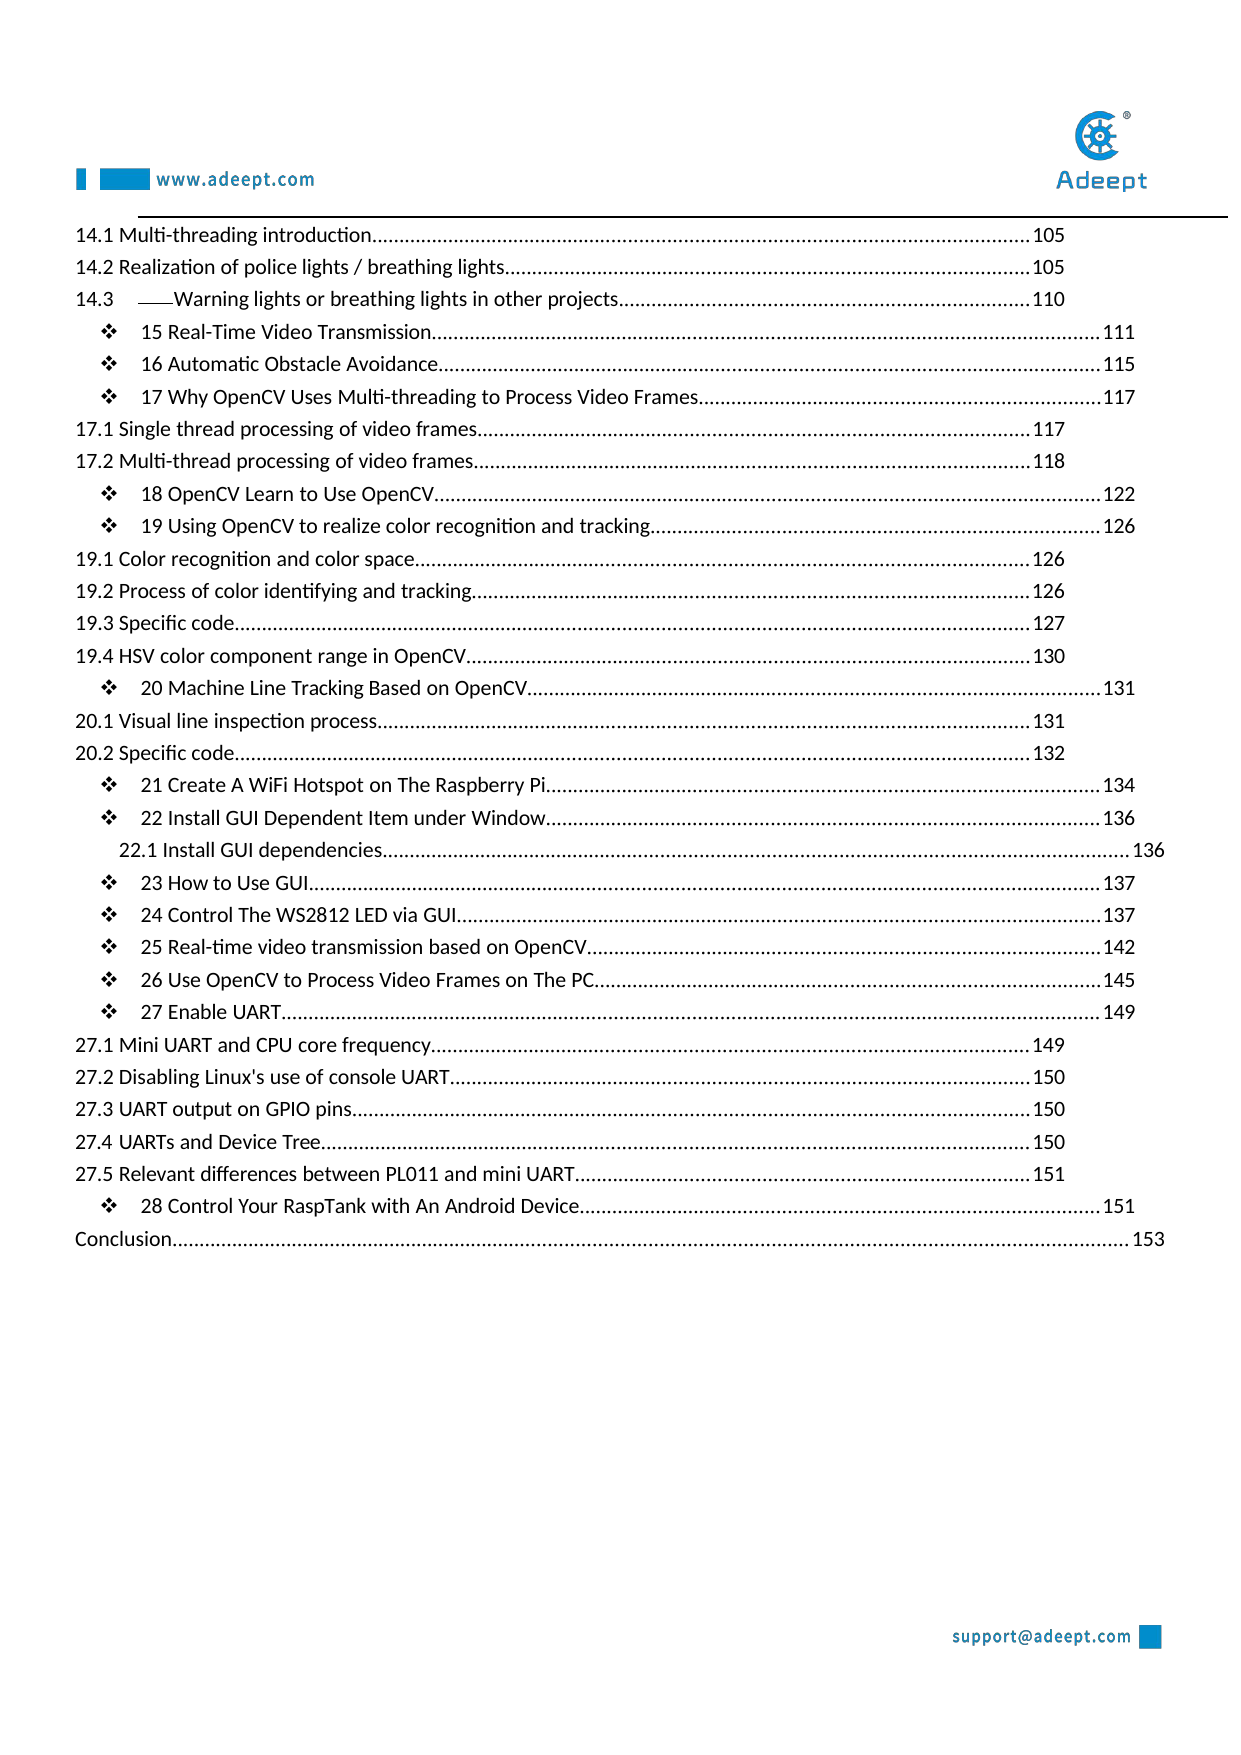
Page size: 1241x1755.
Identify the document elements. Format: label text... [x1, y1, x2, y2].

list Single thread processing of video frames 117 [75, 415, 1178, 442]
list Process of color identifying and tracking 126 [75, 577, 1178, 604]
list Disabling Linux's use of console UART 150 [75, 1063, 1178, 1090]
list 16 Automatic Obstacle Avoidance 115 [99, 350, 1178, 377]
list UARTs and Device Tree 150 [75, 1128, 1178, 1154]
list 17 Why OpenCV Uses Multi-threading to Process Video Frames 117 [99, 383, 1178, 409]
list 26 Use OpenCV to Process Video Frames on The PC 145 [99, 966, 1178, 993]
list Visual line inspection process 131 [75, 707, 1178, 733]
list HSV color component range in OpenCV 130 [75, 642, 1178, 669]
list 15 Real-Time Video Transmission 111 [99, 318, 1178, 345]
list Multi-thread processing of video frames 118 [75, 448, 1178, 474]
list 19 Using OpenCV to realize color recognition and tracking 126 [99, 512, 1178, 539]
list Mini UART and CPU core frequency 149 [75, 1031, 1178, 1057]
picture [947, 1625, 1139, 1649]
list 23 How to Use GUI 137 [99, 869, 1178, 895]
text Conclusion 153 [75, 1225, 1178, 1252]
list 21 Create A WiFi Hotspot on The Raspberry Pi 134 [99, 772, 1178, 798]
list 24 Control The WS2812 LED via GUI 137 [99, 901, 1178, 928]
list Realization of police lights / breathing lights 105 [75, 253, 1178, 280]
list 20 Machine Line Tracking Based on OpenCV 131 [99, 674, 1178, 701]
picture [75, 167, 343, 191]
list 22 Install GUI Dependent Item under Window 136 [99, 804, 1178, 831]
list Multi-threading introduction 105 [75, 221, 1178, 247]
list 18 OpenCV Learn to Use OpenCV 122 [99, 480, 1178, 507]
list UART output on GPIO pins 150 [75, 1096, 1178, 1122]
list Relevant differences between PL011 and mini UART 151 [75, 1160, 1178, 1187]
list Specific code 132 [75, 739, 1178, 766]
picture [1056, 111, 1147, 192]
list Color recognition and color space 126 [75, 545, 1178, 571]
list Specific code 127 [75, 609, 1178, 636]
text 22.1 Install GUI dependencies 136 [119, 836, 1178, 863]
list Warning lights or breathing lights in other projects 110 [75, 286, 1178, 312]
list 28 Control Your RaspTank with An Android Device 151 [99, 1193, 1178, 1219]
list 25 Real-time video transmission based on OpenCV 142 [99, 933, 1178, 960]
list 27 Enable UART 149 [99, 998, 1178, 1025]
